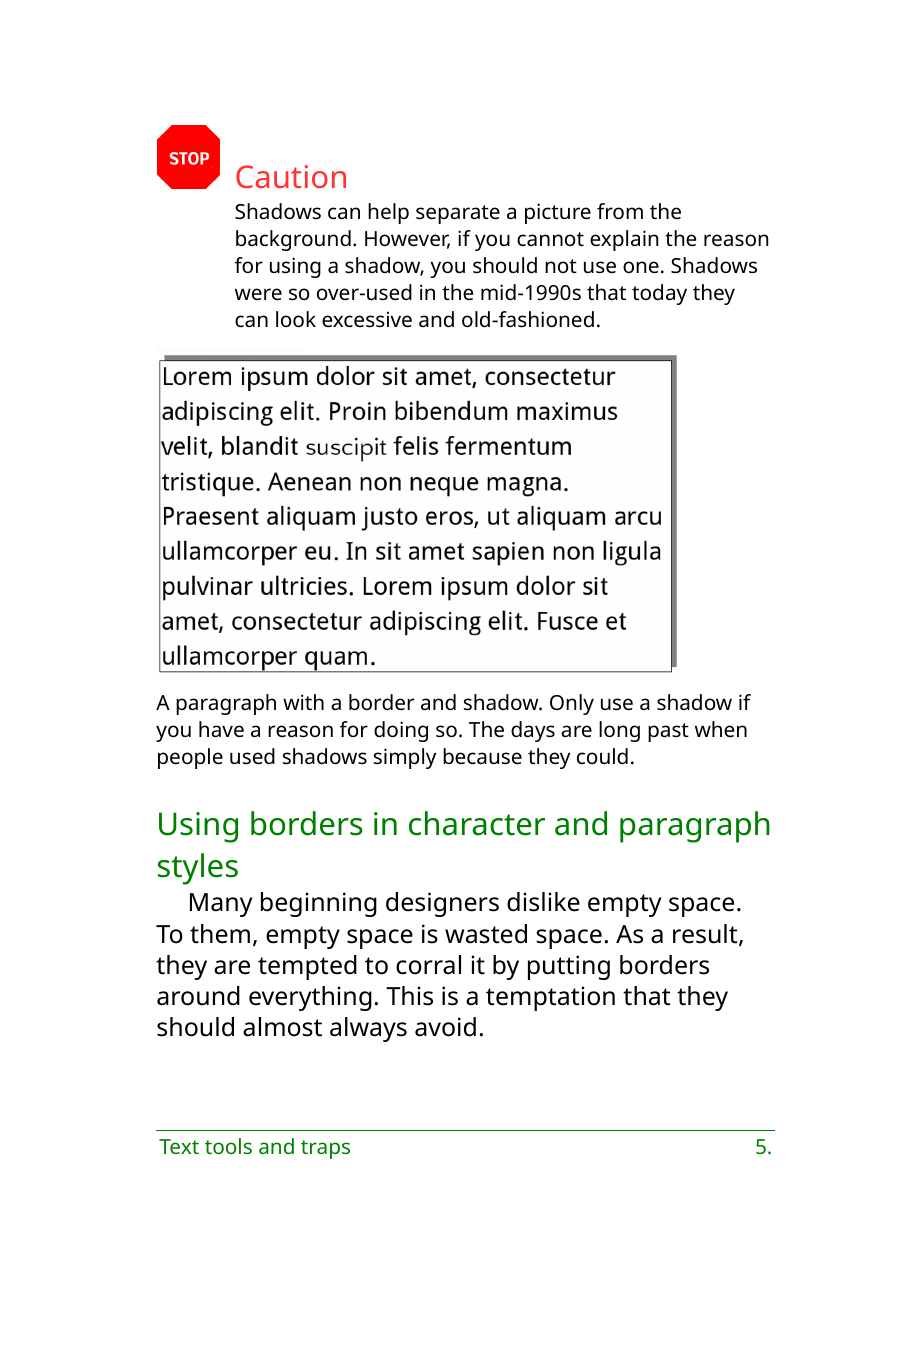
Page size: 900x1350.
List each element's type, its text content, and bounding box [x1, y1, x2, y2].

subtitle Using borders in character and paragraph styles [156, 802, 775, 887]
text Many beginning designers dislike empty space. To them, empty space is wasted space. As a result, they are tempted to corral it by putting borders around everything. This is a temptation that they should almost always avoid. [156, 887, 775, 1043]
text Shadows can help separate a picture from the background. However, if you cannot explain the reason for using a shadow, you should not use one. Shadows were so over-used in the mid-1990s that today they can look excessive and old-fashioned. [234, 198, 775, 333]
list Caution [156, 125, 775, 198]
picture [157, 125, 220, 189]
table_header [156, 349, 775, 681]
table_cell A paragraph with a border and shadow. Only use a shadow if you have a reason for doing so. The days are long past when people used shadows simply because they could. [156, 681, 775, 770]
picture [156, 348, 681, 679]
